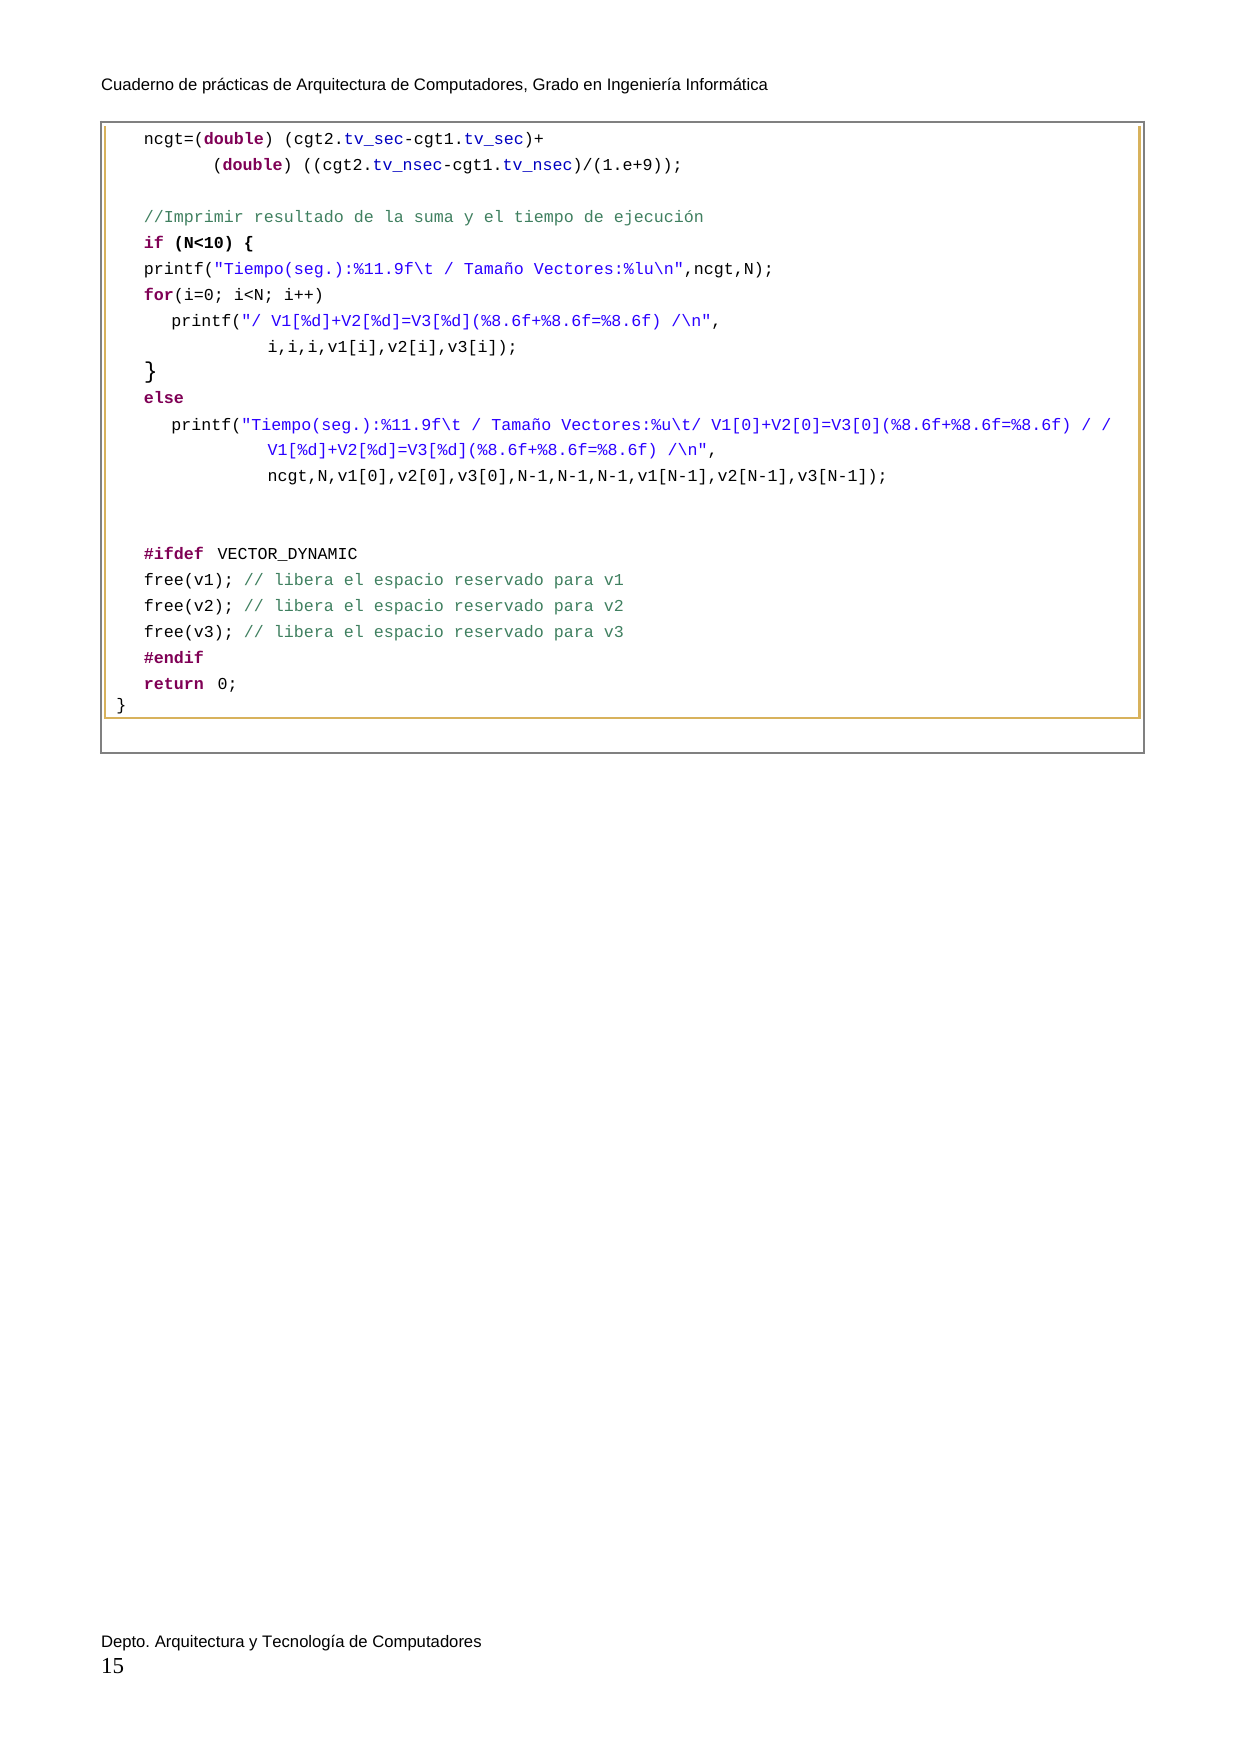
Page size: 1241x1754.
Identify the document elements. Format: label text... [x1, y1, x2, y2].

table_cell ncgt=(double) (cgt2.tv_sec-cgt1.tv_sec)+ (double) ((cgt2.tv_nsec-cgt1.tv_nsec)/(1.e+9)); //Imprimir resultado de la suma y el tiempo de ejecución if (N<10) { printf("Tiempo(seg.):%11.9f\t / Tamaño Vectores:%lu\n",ncgt,N); for(i=0; i<N; i++) printf("/ V1[%d]+V2[%d]=V3[%d](%8.6f+%8.6f=%8.6f) /\n", i,i,i,v1[i],v2[i],v3[i]); } else printf("Tiempo(seg.):%11.9f\t / Tamaño Vectores:%u\t/ V1[0]+V2[0]=V3[0](%8.6f+%8.6f=%8.6f) / / V1[%d]+V2[%d]=V3[%d](%8.6f+%8.6f=%8.6f) /\n", ncgt,N,v1[0],v2[0],v3[0],N-1,N-1,N-1,v1[N-1],v2[N-1],v3[N-1]); #ifdef VECTOR_DYNAMIC free(v1); // libera el espacio reservado para v1 free(v2); // libera el espacio reservado para v2 free(v3); // libera el espacio reservado para v3 #endif return 0; } [102, 123, 1143, 752]
